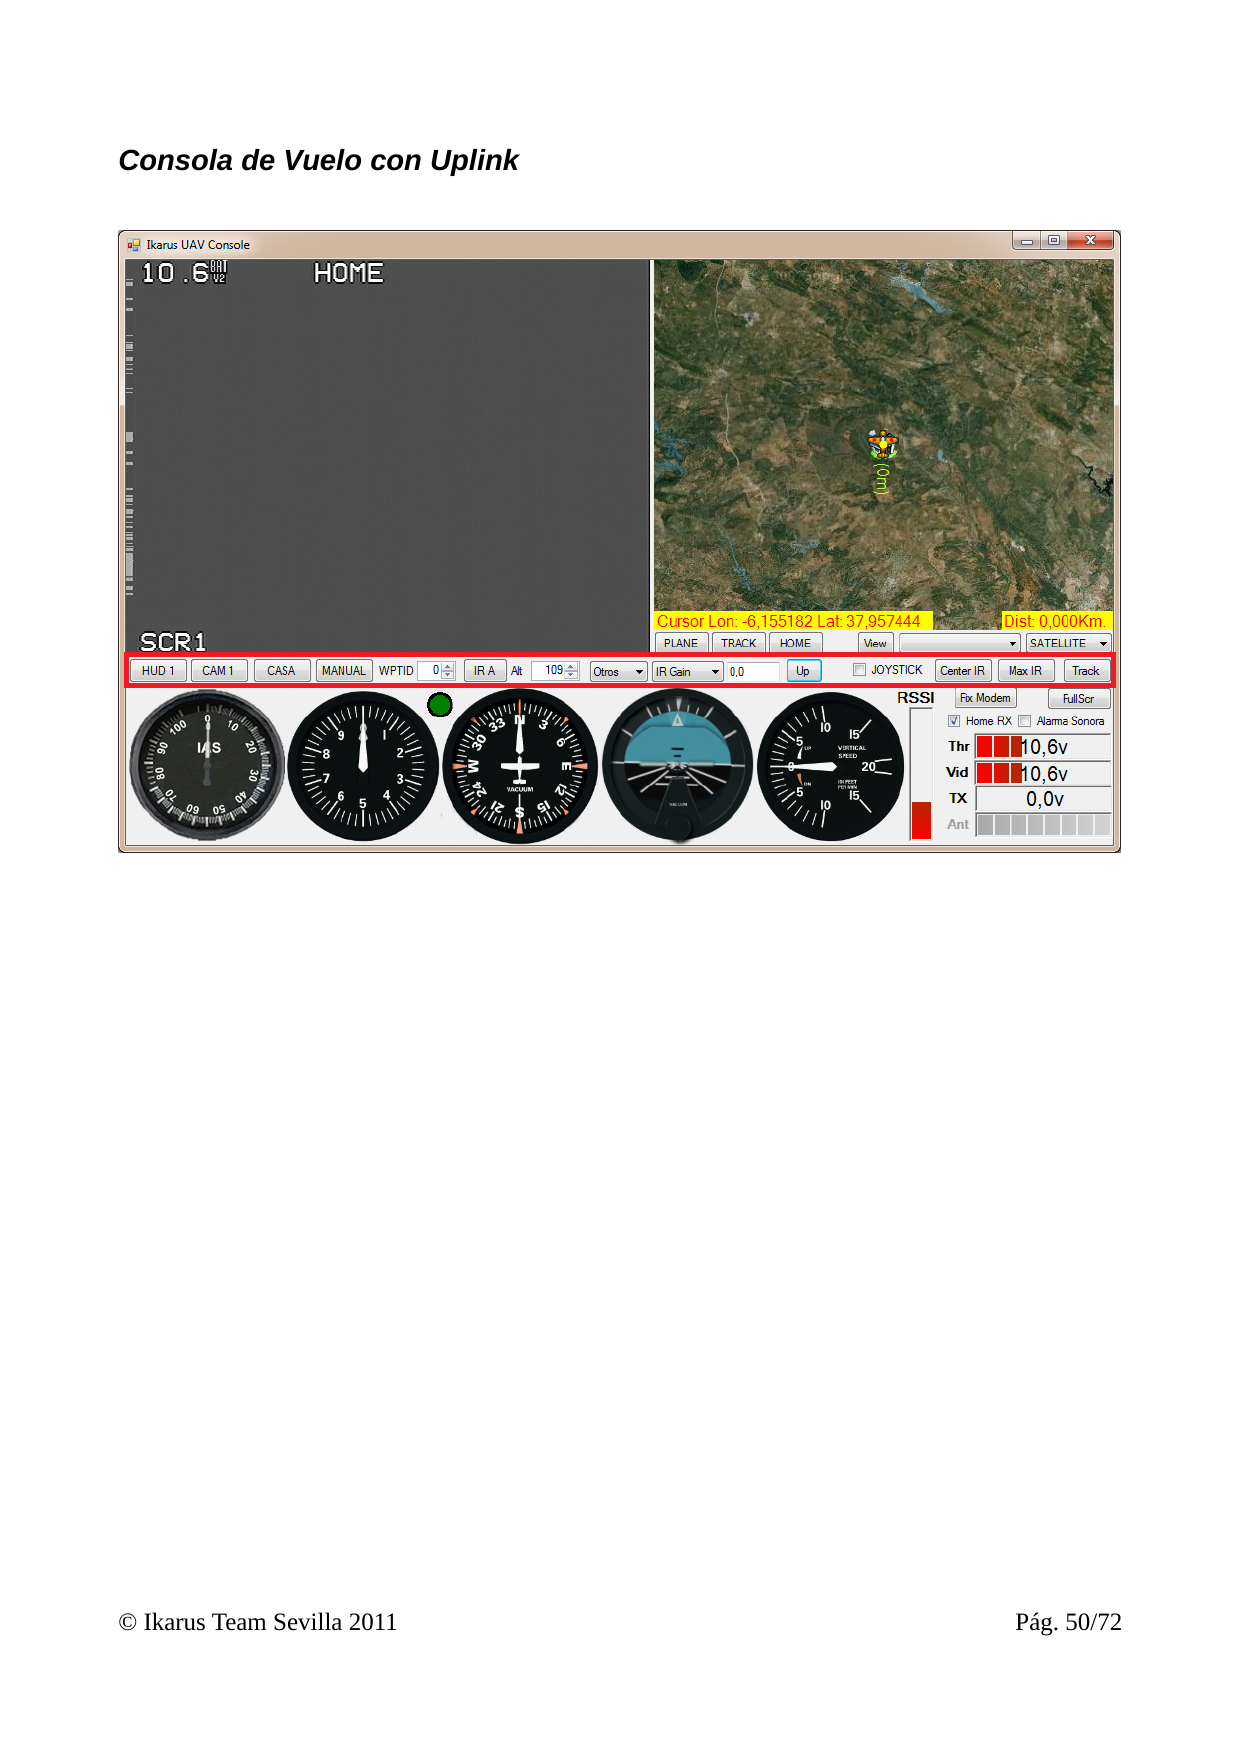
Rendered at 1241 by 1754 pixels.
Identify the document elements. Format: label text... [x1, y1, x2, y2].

subtitle Consola de Vuelo con Uplink [118, 143, 1122, 177]
